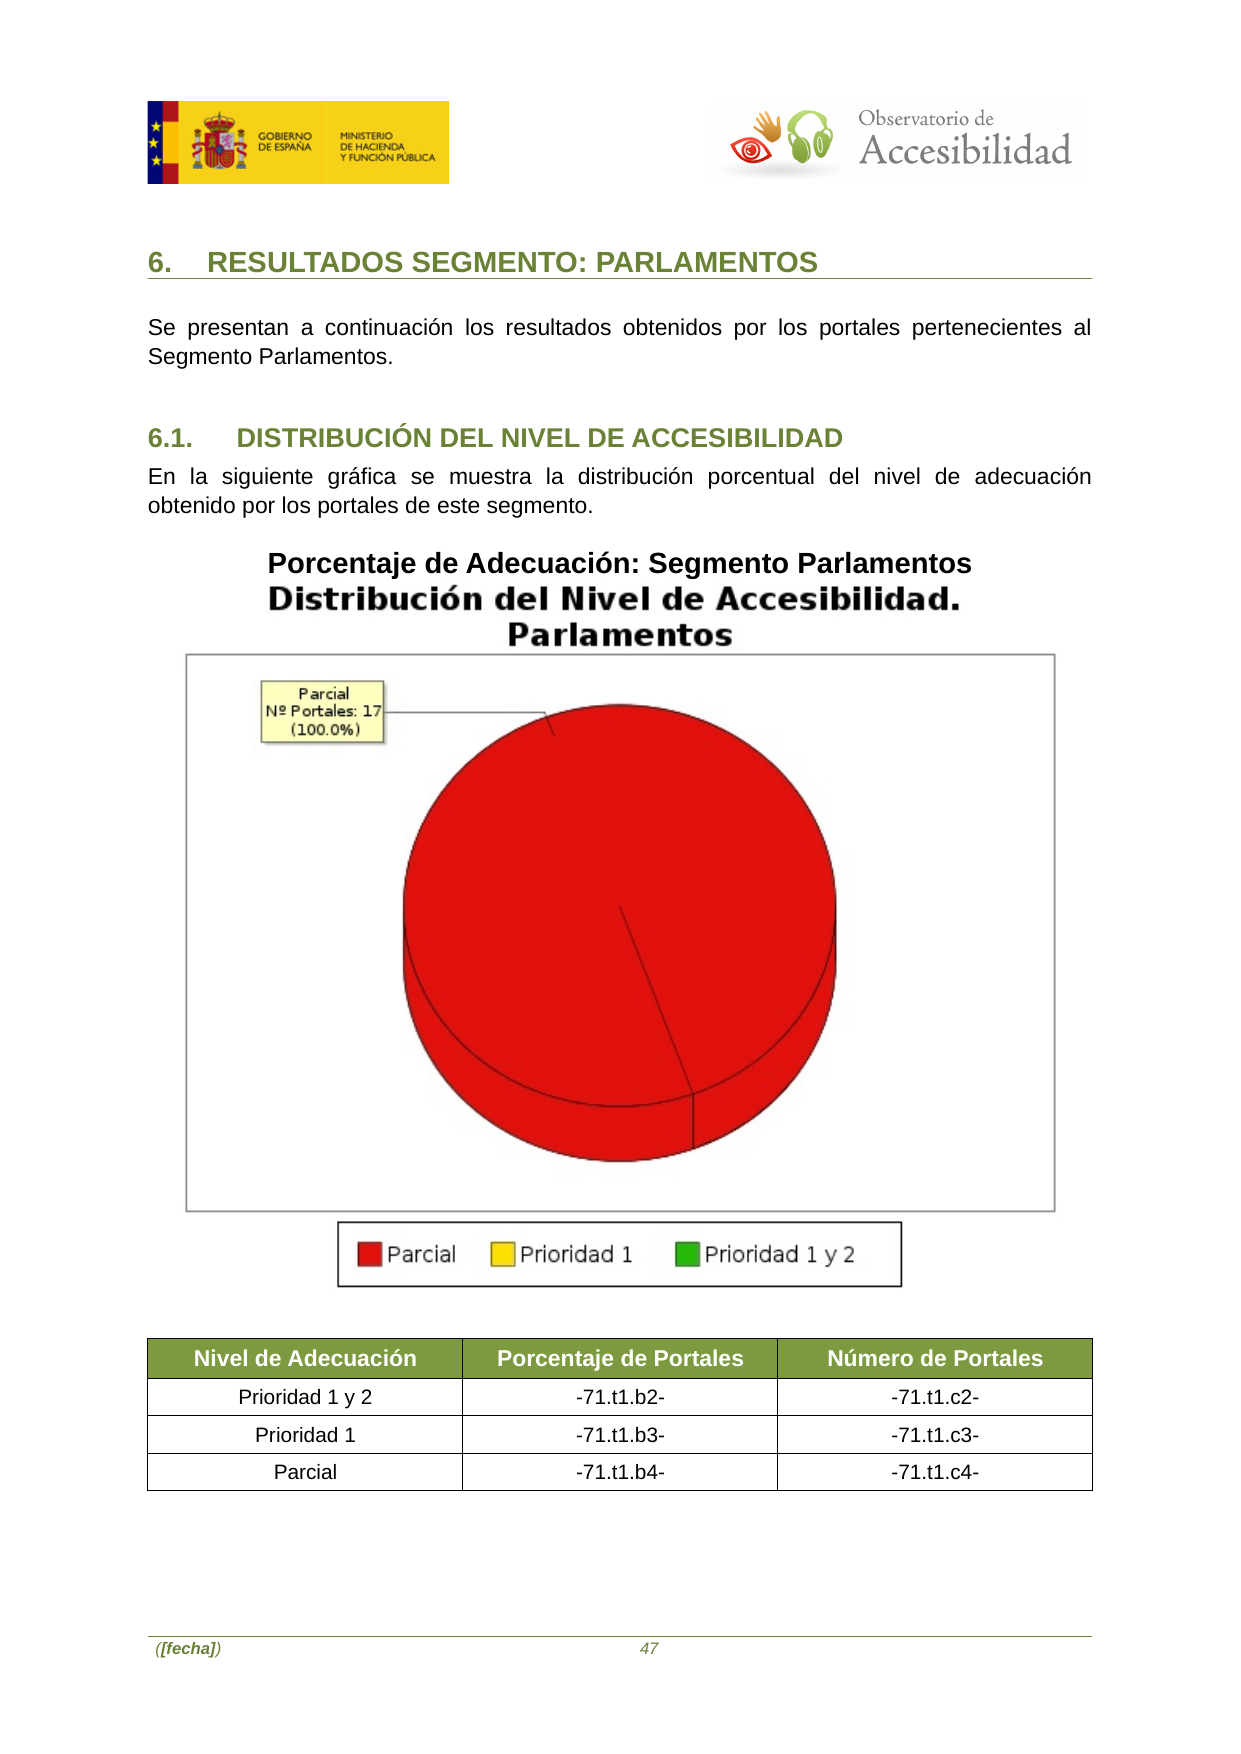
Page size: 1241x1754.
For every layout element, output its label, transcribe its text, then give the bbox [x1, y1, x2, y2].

subtitle Resultados Segmento: Parlamentos [148, 245, 1092, 278]
table_cell -71.t1.b4- [463, 1454, 777, 1490]
text Porcentaje de Adecuación: Segmento Parlamentos [148, 546, 1092, 579]
table_cell -71.t1.c3- [778, 1416, 1092, 1453]
picture [710, 101, 1086, 184]
table_header Número de Portales [778, 1339, 1092, 1378]
table_cell -71.t1.b3- [463, 1416, 777, 1453]
table_cell Parcial [148, 1454, 462, 1490]
picture [178, 579, 1062, 1289]
subtitle Distribución del nivel de accesibilidad [148, 422, 1092, 453]
table_header Porcentaje de Portales [463, 1339, 777, 1378]
text En la siguiente gráfica se muestra la distribución porcentual del nivel de adecuación obtenido por los portales de este segmento. [148, 463, 1092, 518]
table_cell Prioridad 1 [148, 1416, 462, 1453]
table_header Nivel de Adecuación [148, 1339, 462, 1378]
text Se presentan a continuación los resultados obtenidos por los portales pertenecientes al Segmento Parlamentos. [148, 314, 1092, 369]
table_cell -71.t1.b2- [463, 1379, 777, 1415]
table_cell -71.t1.c4- [778, 1454, 1092, 1490]
table_cell Prioridad 1 y 2 [148, 1379, 462, 1415]
picture [147, 101, 450, 184]
table_cell -71.t1.c2- [778, 1379, 1092, 1415]
